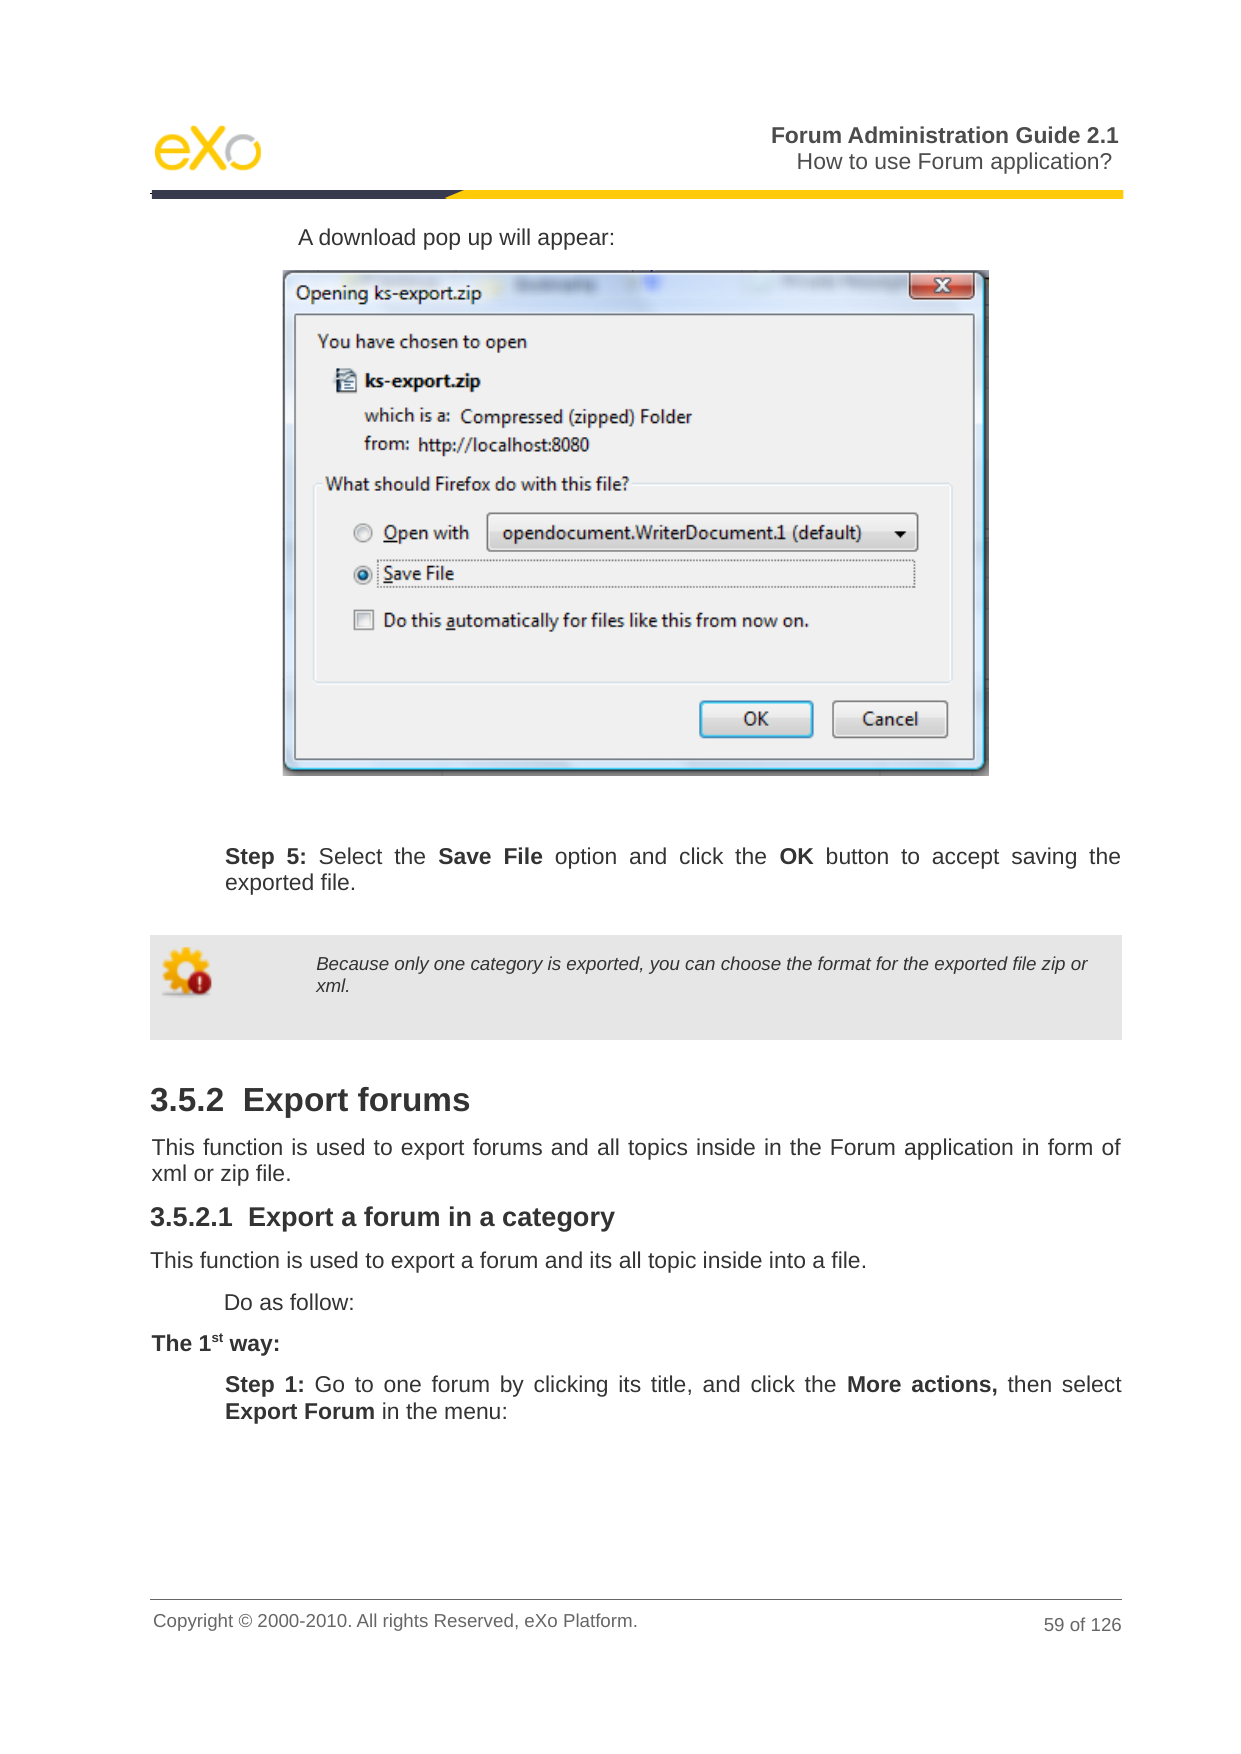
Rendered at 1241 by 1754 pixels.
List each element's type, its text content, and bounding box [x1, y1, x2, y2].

list Step 5: Select the Save File option and click the OK button to accept saving the exported file. [187, 843, 1122, 896]
picture [282, 270, 989, 776]
table_header [150, 935, 235, 1040]
picture [161, 947, 212, 998]
table_header Because only one category is exported, you can choose the format for the exported file zip or xml. [235, 935, 1122, 1040]
list The 1st way: [114, 1330, 1122, 1356]
text This function is used to export a forum and its all topic inside into a file. [150, 1247, 1122, 1274]
subtitle Export a forum in a category [150, 1201, 1122, 1232]
text Do as follow: [150, 1289, 1122, 1315]
list A download pop up will appear: [260, 223, 1122, 250]
list This function is used to export forums and all topics inside in the Forum application in form of xml or zip file. [114, 1133, 1122, 1186]
picture [151, 190, 1124, 199]
list Step 1: Go to one forum by clicking its title, and click the More actions, then select Export Forum in the menu: [187, 1371, 1122, 1424]
subtitle Export forums [150, 1080, 1122, 1118]
picture [155, 125, 262, 171]
